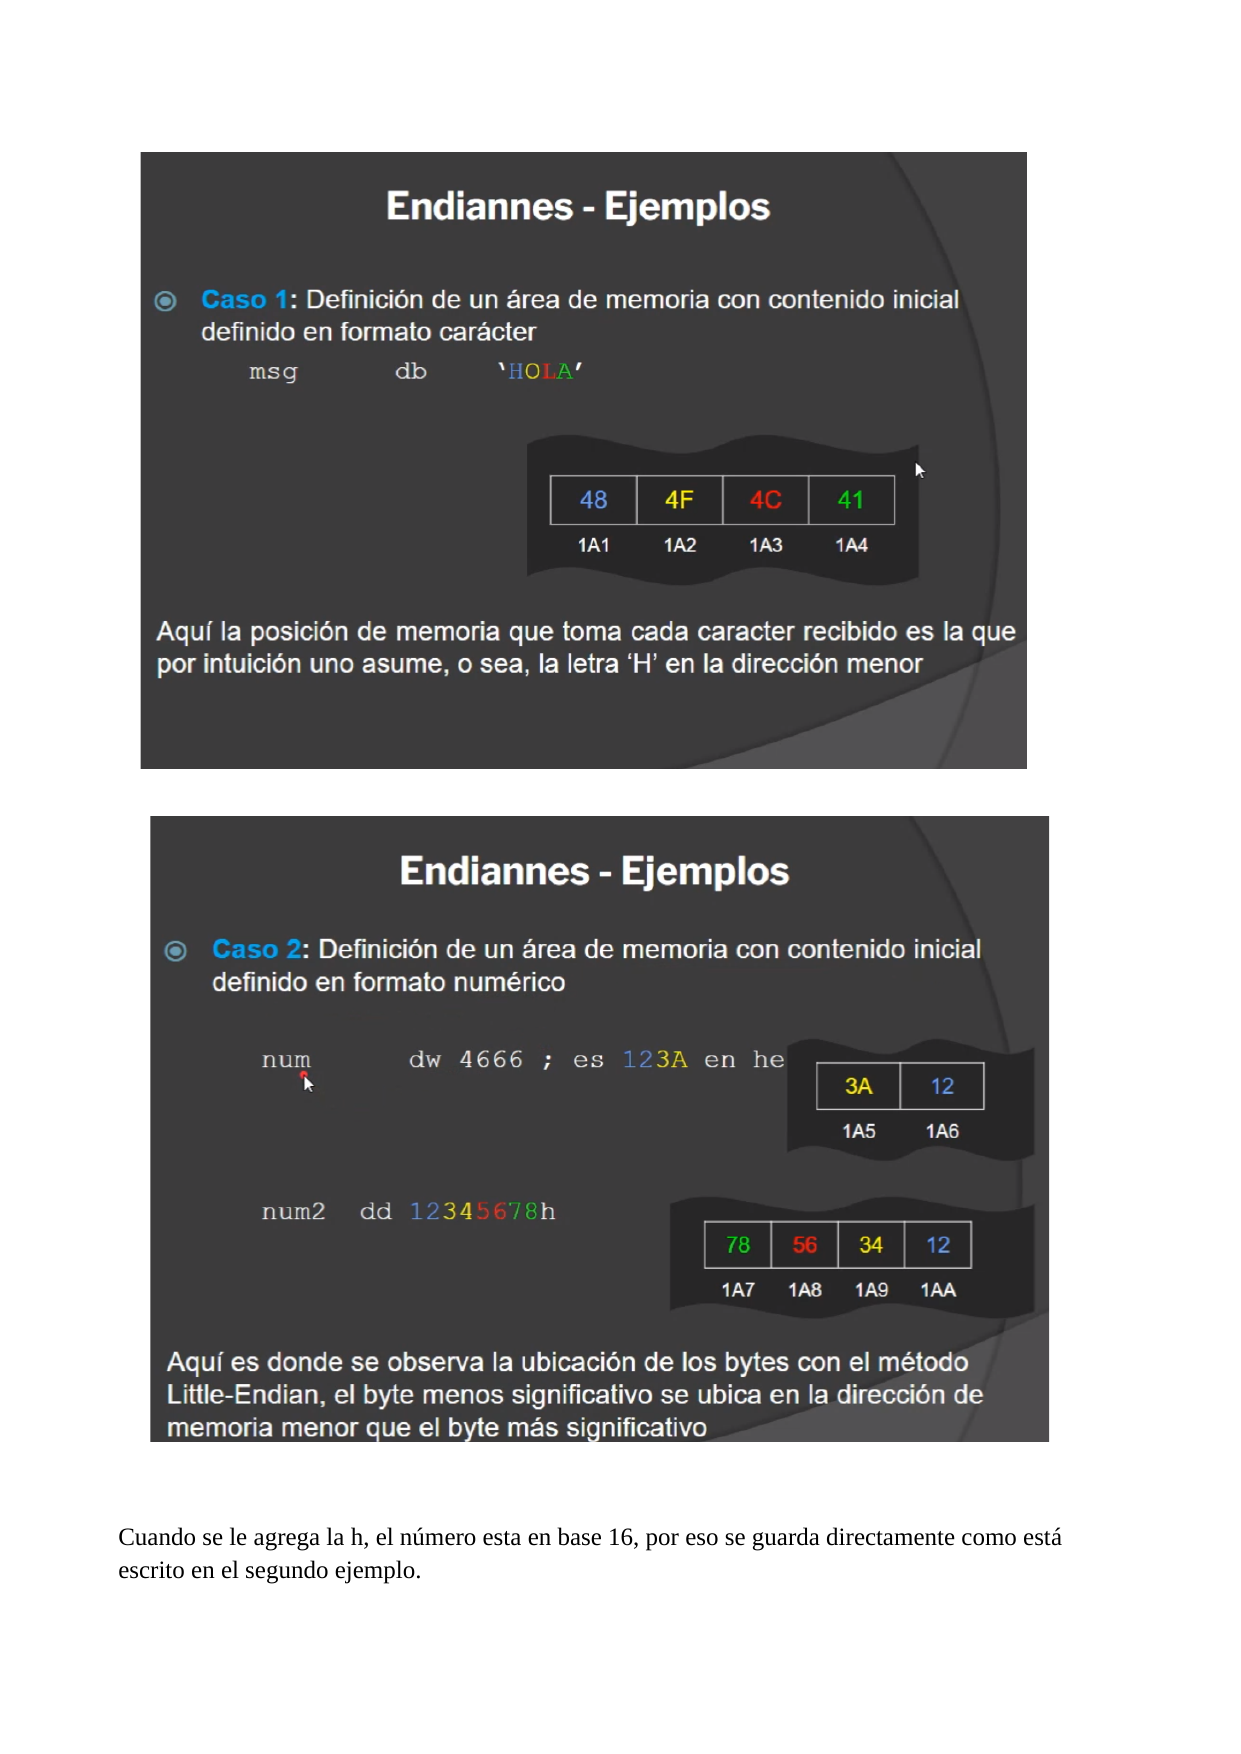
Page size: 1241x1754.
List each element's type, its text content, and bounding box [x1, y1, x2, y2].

picture [140, 152, 1027, 769]
text Cuando se le agrega la h, el número esta en base 16, por eso se guarda directamente como está escrito en el segundo ejemplo. [118, 1522, 1122, 1583]
picture [150, 816, 1050, 1442]
